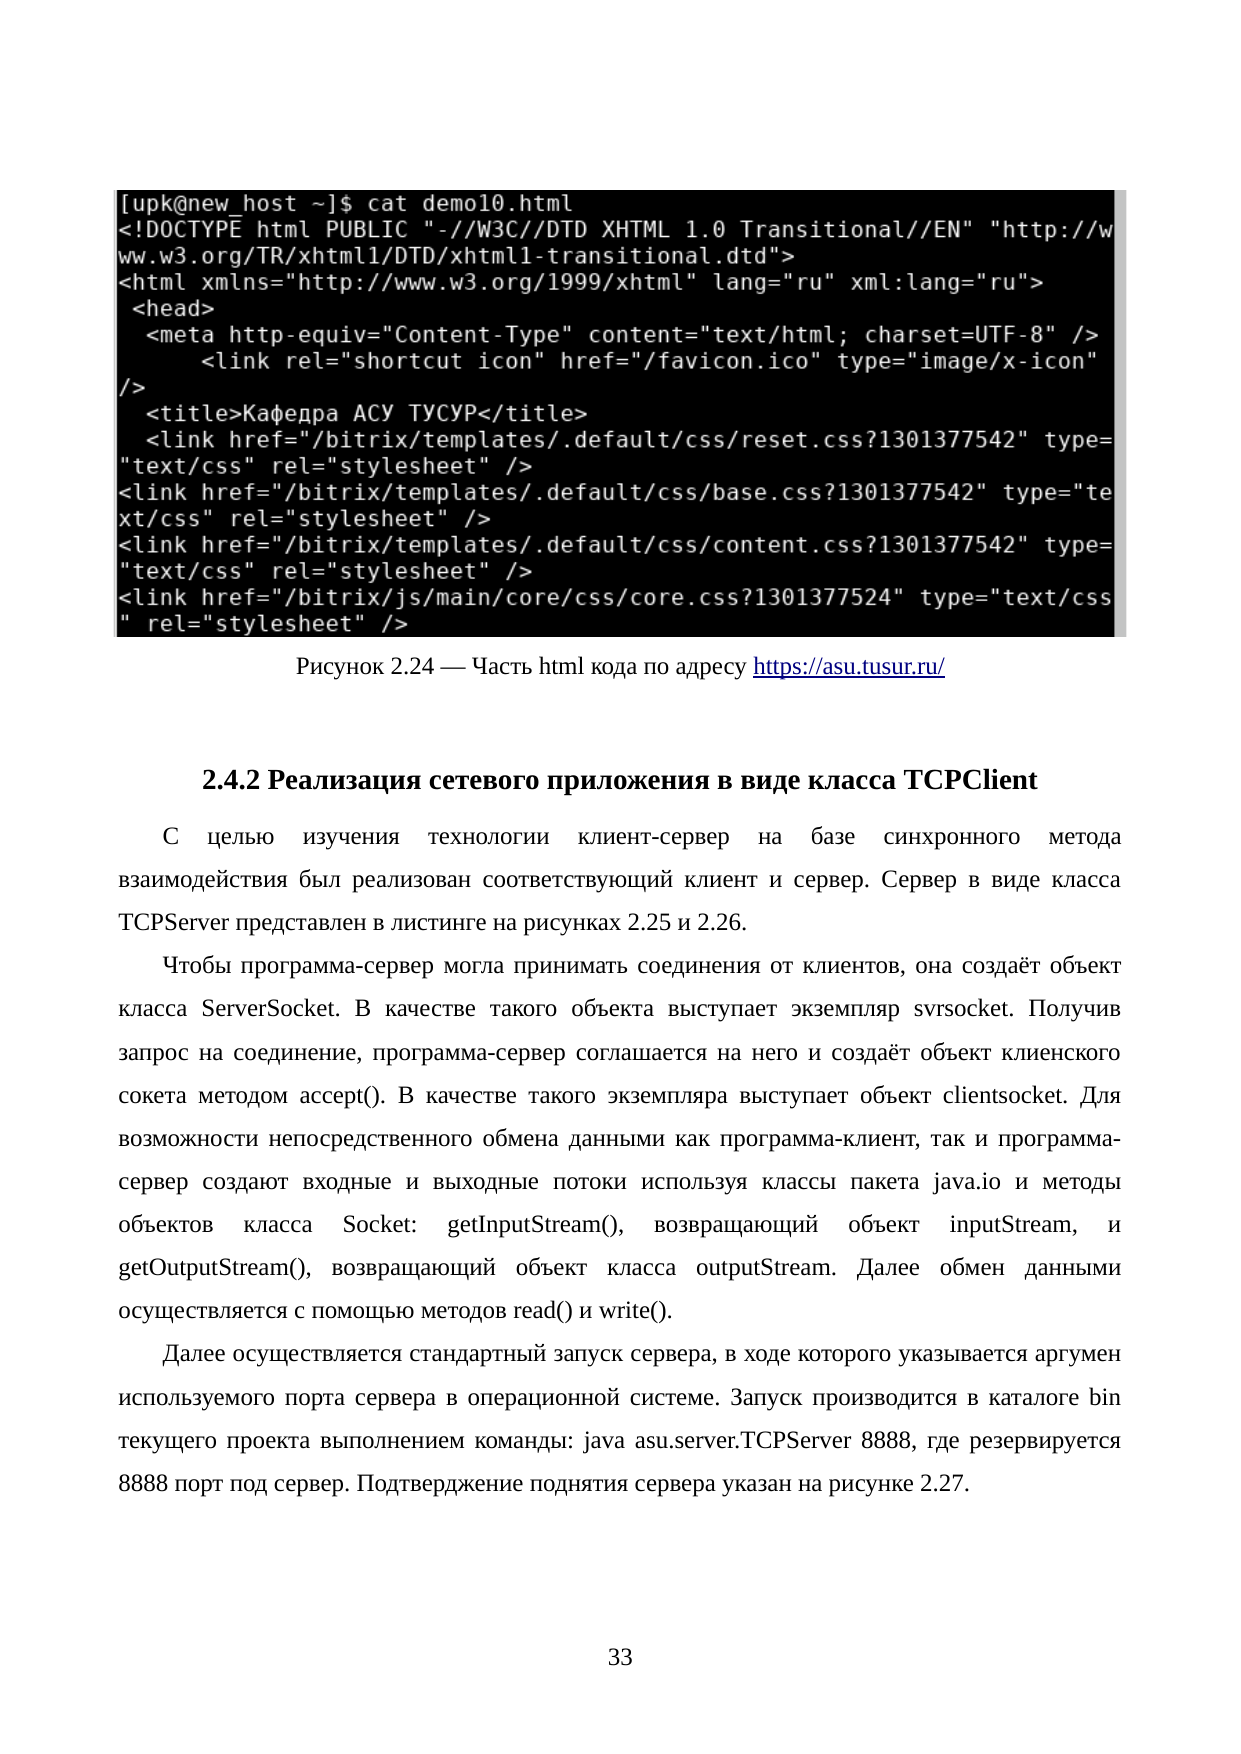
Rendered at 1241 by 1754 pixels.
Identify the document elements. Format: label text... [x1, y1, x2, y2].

text Далее осуществляется стандартный запуск сервера, в ходе которого указывается аргумен используемого порта сервера в операционной системе. Запуск производится в каталоге bin текущего проекта выполнением команды: java asu.server.TCPServer 8888, где резервируется 8888 порт под сервер. Подтверджение поднятия сервера указан на рисунке 2.27. [118, 1338, 1122, 1497]
subtitle 2.4.2 Реализация сетевого приложения в виде класса TCPClient [118, 762, 1122, 796]
picture [113, 190, 1127, 637]
text Рисунок 2.24 — Часть html кода по адресу https://asu.tusur.ru/ [118, 637, 1122, 680]
text С целью изучения технологии клиент-сервер на базе синхронного метода взаимодействия был реализован соответствующий клиент и сервер. Сервер в виде класса TCPServer представлен в листинге на рисунках 2.25 и 2.26. [118, 821, 1122, 936]
text Чтобы программа-сервер могла принимать соединения от клиентов, она создаёт объект класса ServerSocket. В качестве такого объекта выступает экземпляр svrsocket. Получив запрос на соединение, программа-сервер соглашается на него и создаёт объект клиенского сокета методом accept(). В качестве такого экземпляра выступает объект clientsocket. Для возможности непосредственного обмена данными как программа-клиент, так и программа-сервер создают входные и выходные потоки используя классы пакета java.io и методы объектов класса Socket: getInputStream(), возвращающий объект inputStream, и getOutputStream(), возвращающий объект класса outputStream. Далее обмен данными осуществляется с помощью методов read() и write(). [118, 950, 1122, 1324]
